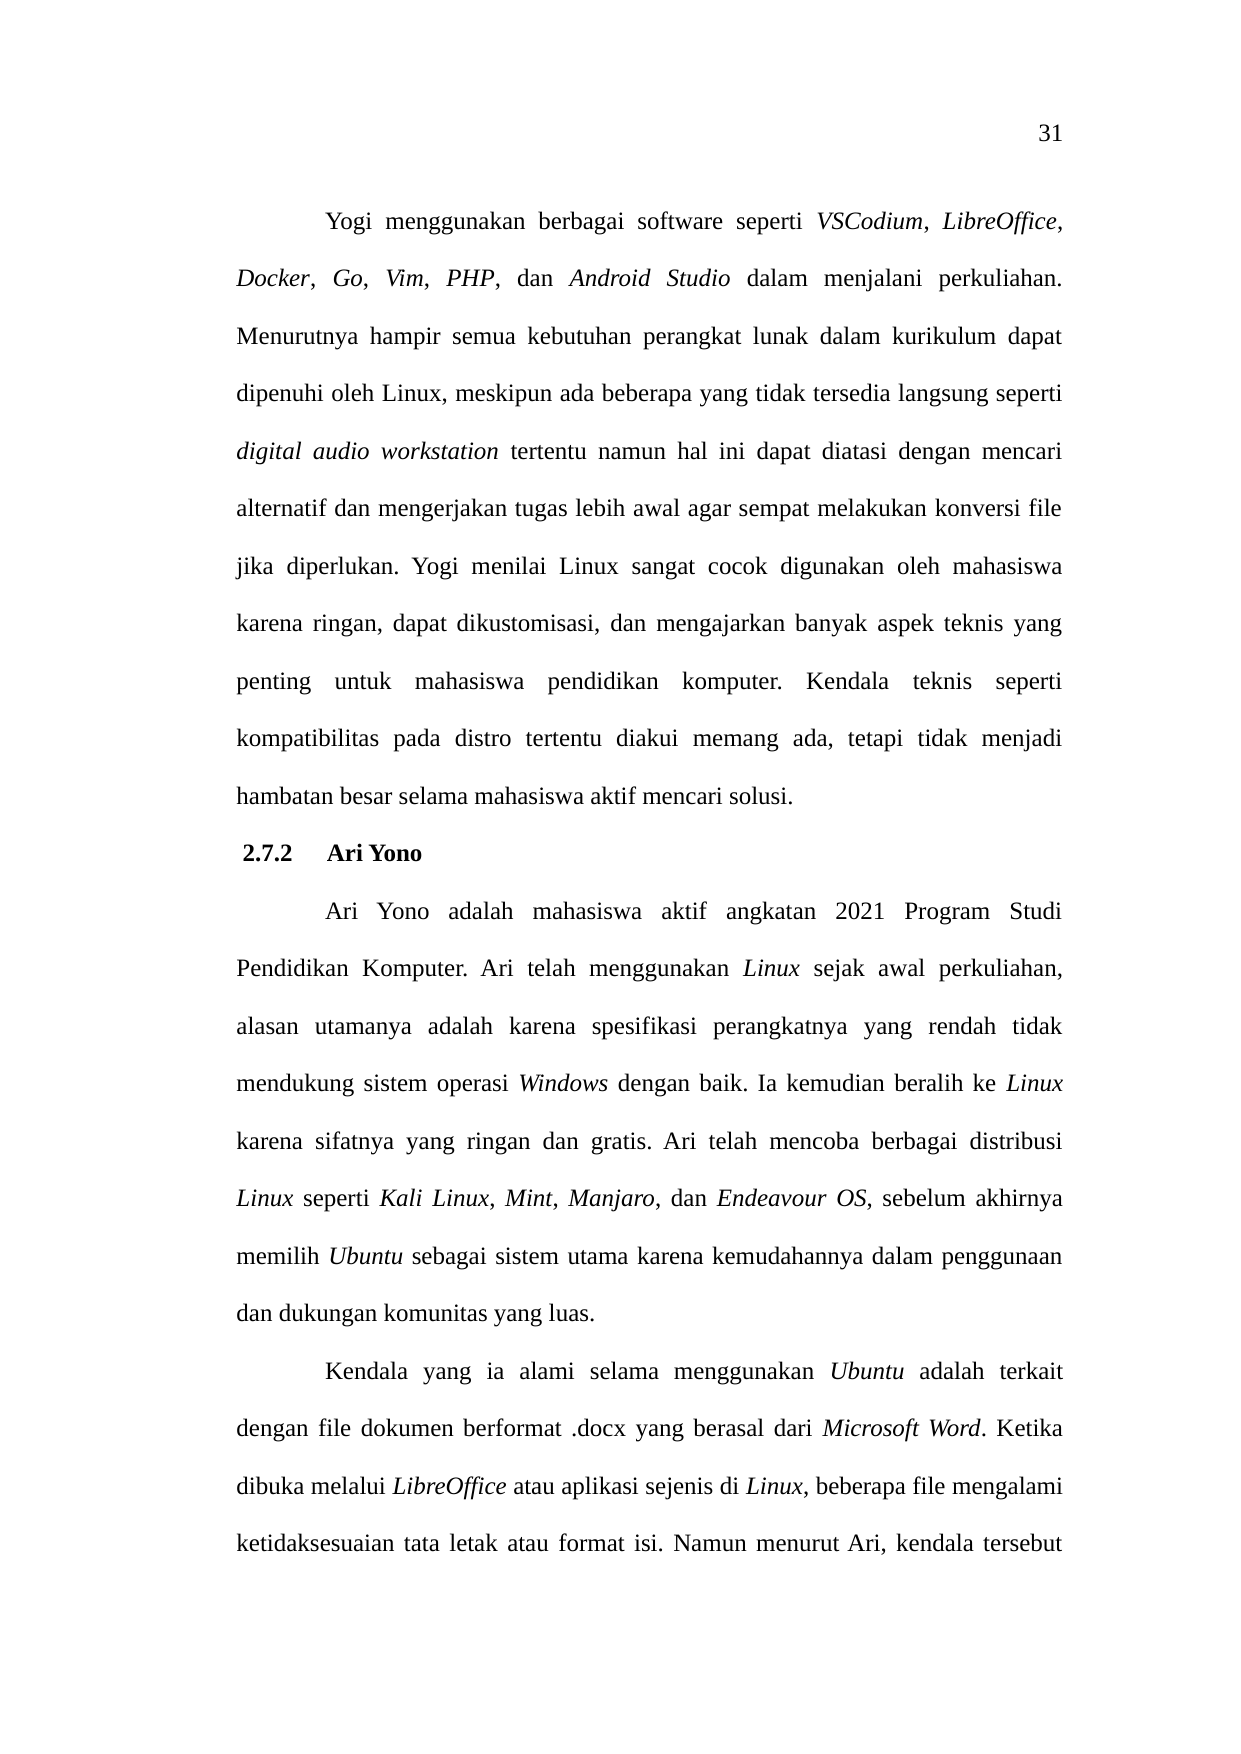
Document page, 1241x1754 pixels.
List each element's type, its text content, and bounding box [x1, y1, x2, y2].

subtitle Ari Yono [236, 838, 1063, 867]
text Ari Yono adalah mahasiswa aktif angkatan 2021 Program Studi Pendidikan Komputer. Ari telah menggunakan Linux sejak awal perkuliahan, alasan utamanya adalah karena spesifikasi perangkatnya yang rendah tidak mendukung sistem operasi Windows dengan baik. Ia kemudian beralih ke Linux karena sifatnya yang ringan dan gratis. Ari telah mencoba berbagai distribusi Linux seperti Kali Linux, Mint, Manjaro, dan Endeavour OS, sebelum akhirnya memilih Ubuntu sebagai sistem utama karena kemudahannya dalam penggunaan dan dukungan komunitas yang luas. [236, 896, 1063, 1327]
text Kendala yang ia alami selama menggunakan Ubuntu adalah terkait dengan file dokumen berformat .docx yang berasal dari Microsoft Word. Ketika dibuka melalui LibreOffice atau aplikasi sejenis di Linux, beberapa file mengalami ketidaksesuaian tata letak atau format isi. Namun menurut Ari, kendala tersebut [236, 1356, 1063, 1557]
text Yogi menggunakan berbagai software seperti VSCodium, LibreOffice, Docker, Go, Vim, PHP, dan Android Studio dalam menjalani perkuliahan. Menurutnya hampir semua kebutuhan perangkat lunak dalam kurikulum dapat dipenuhi oleh Linux, meskipun ada beberapa yang tidak tersedia langsung seperti digital audio workstation tertentu namun hal ini dapat diatasi dengan mencari alternatif dan mengerjakan tugas lebih awal agar sempat melakukan konversi file jika diperlukan. Yogi menilai Linux sangat cocok digunakan oleh mahasiswa karena ringan, dapat dikustomisasi, dan mengajarkan banyak aspek teknis yang penting untuk mahasiswa pendidikan komputer. Kendala teknis seperti kompatibilitas pada distro tertentu diakui memang ada, tetapi tidak menjadi hambatan besar selama mahasiswa aktif mencari solusi. [236, 206, 1063, 810]
